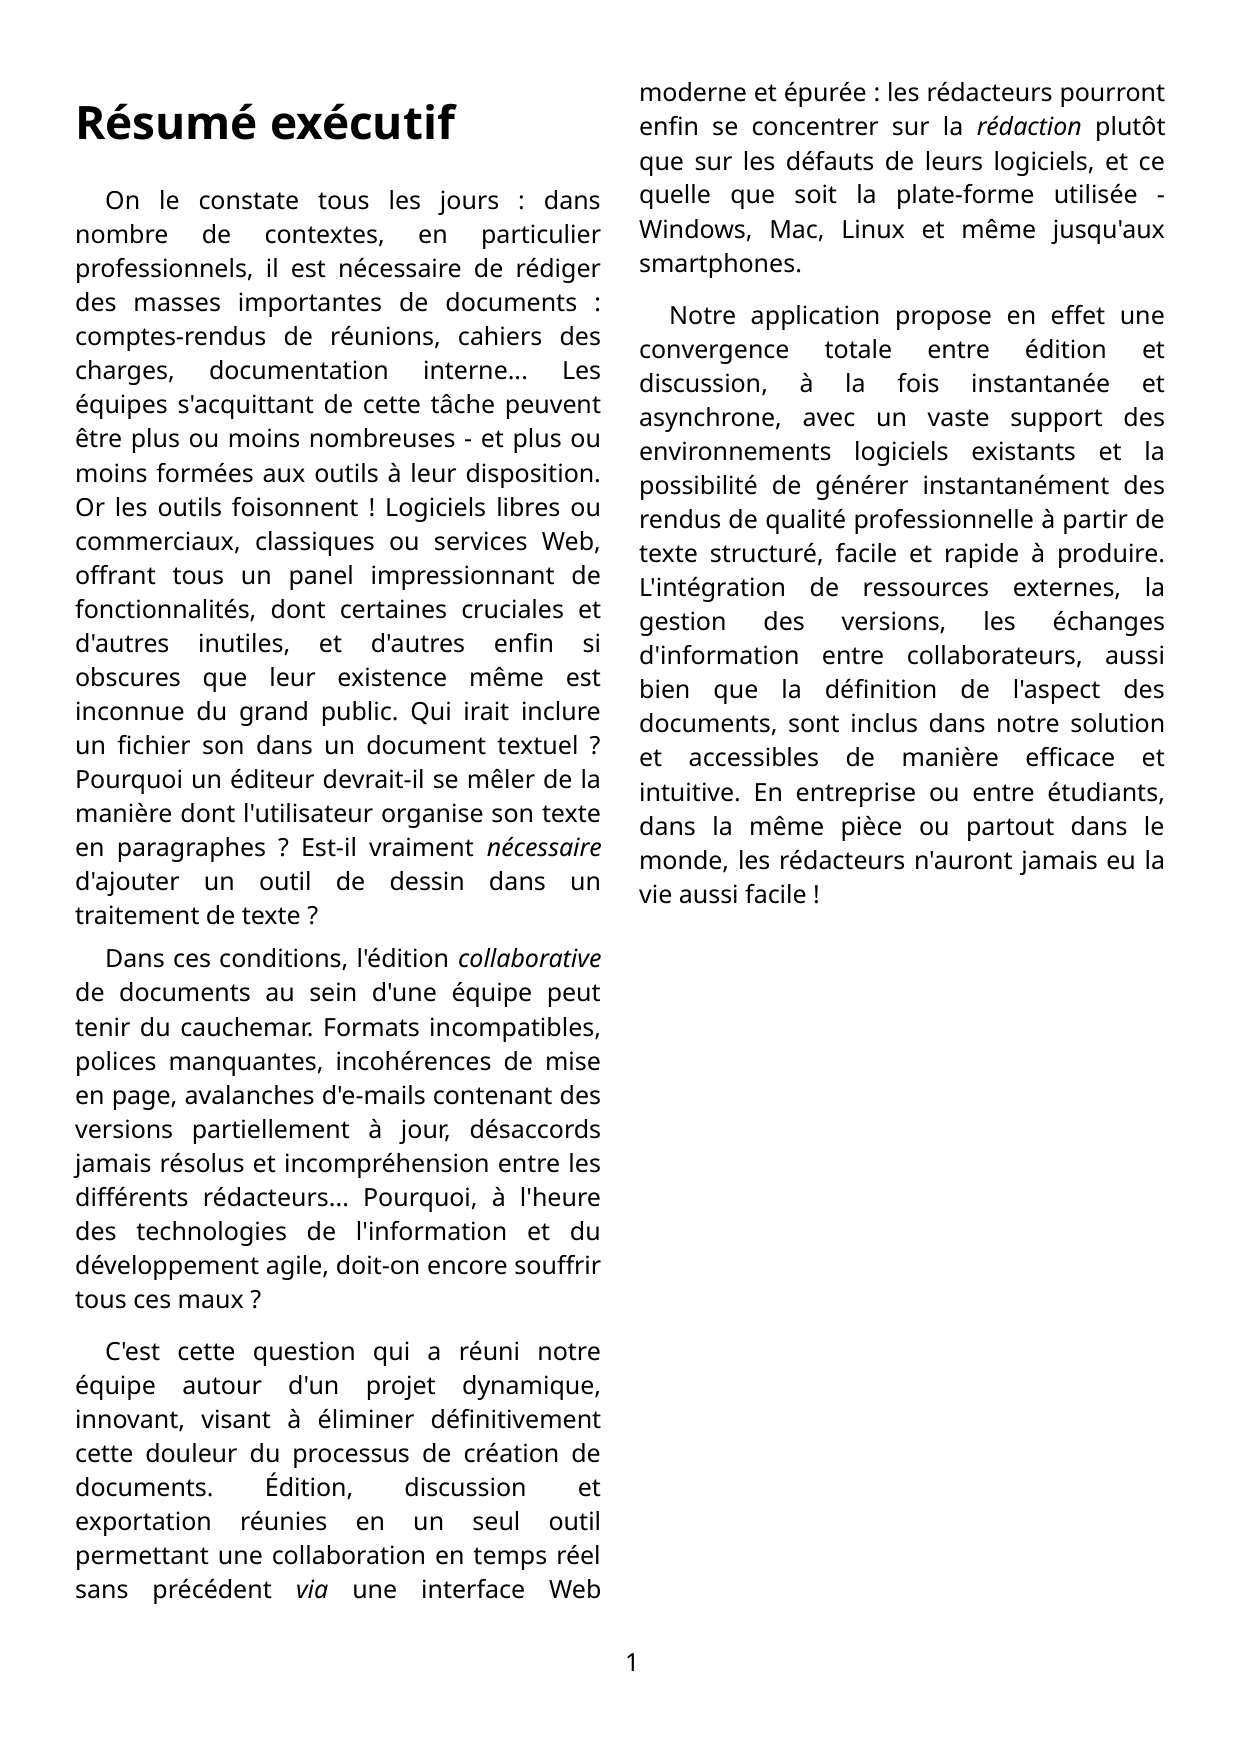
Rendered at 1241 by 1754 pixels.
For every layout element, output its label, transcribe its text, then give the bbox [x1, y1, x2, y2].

subtitle Résumé exécutif [75, 90, 601, 153]
text Dans ces conditions, l'édition collaborative de documents au sein d'une équipe peut tenir du cauchemar. Formats incompatibles, polices manquantes, incohérences de mise en page, avalanches d'e-mails contenant des versions partiellement à jour, désaccords jamais résolus et incompréhension entre les différents rédacteurs... Pourquoi, à l'heure des technologies de l'information et du développement agile, doit-on encore souffrir tous ces maux ? [75, 941, 601, 1316]
text On le constate tous les jours : dans nombre de contextes, en particulier professionnels, il est nécessaire de rédiger des masses importantes de documents : comptes-rendus de réunions, cahiers des charges, documentation interne... Les équipes s'acquittant de cette tâche peuvent être plus ou moins nombreuses - et plus ou moins formées aux outils à leur disposition. Or les outils foisonnent ! Logiciels libres ou commerciaux, classiques ou services Web, offrant tous un panel impressionnant de fonctionnalités, dont certaines cruciales et d'autres inutiles, et d'autres enfin si obscures que leur existence même est inconnue du grand public. Qui irait inclure un fichier son dans un document textuel ? Pourquoi un éditeur devrait-il se mêler de la manière dont l'utilisateur organise son texte en paragraphes ? Est-il vraiment nécessaire d'ajouter un outil de dessin dans un traitement de texte ? [75, 183, 601, 932]
text C'est cette question qui a réuni notre équipe autour d'un projet dynamique, innovant, visant à éliminer définitivement cette douleur du processus de création de documents. Édition, discussion et exportation réunies en un seul outil permettant une collaboration en temps réel sans précédent via une interface Web [75, 1334, 601, 1606]
text Notre application propose en effet une convergence totale entre édition et discussion, à la fois instantanée et asynchrone, avec un vaste support des environnements logiciels existants et la possibilité de générer instantanément des rendus de qualité professionnelle à partir de texte structuré, facile et rapide à produire. L'intégration de ressources externes, la gestion des versions, les échanges d'information entre collaborateurs, aussi bien que la définition de l'aspect des documents, sont inclus dans notre solution et accessibles de manière efficace et intuitive. En entreprise ou entre étudiants, dans la même pièce ou partout dans le monde, les rédacteurs n'auront jamais eu la vie aussi facile ! [639, 297, 1166, 910]
text moderne et épurée : les rédacteurs pourront enfin se concentrer sur la rédaction plutôt que sur les défauts de leurs logiciels, et ce quelle que soit la plate-forme utilisée - Windows, Mac, Linux et même jusqu'aux smartphones. [639, 75, 1166, 279]
